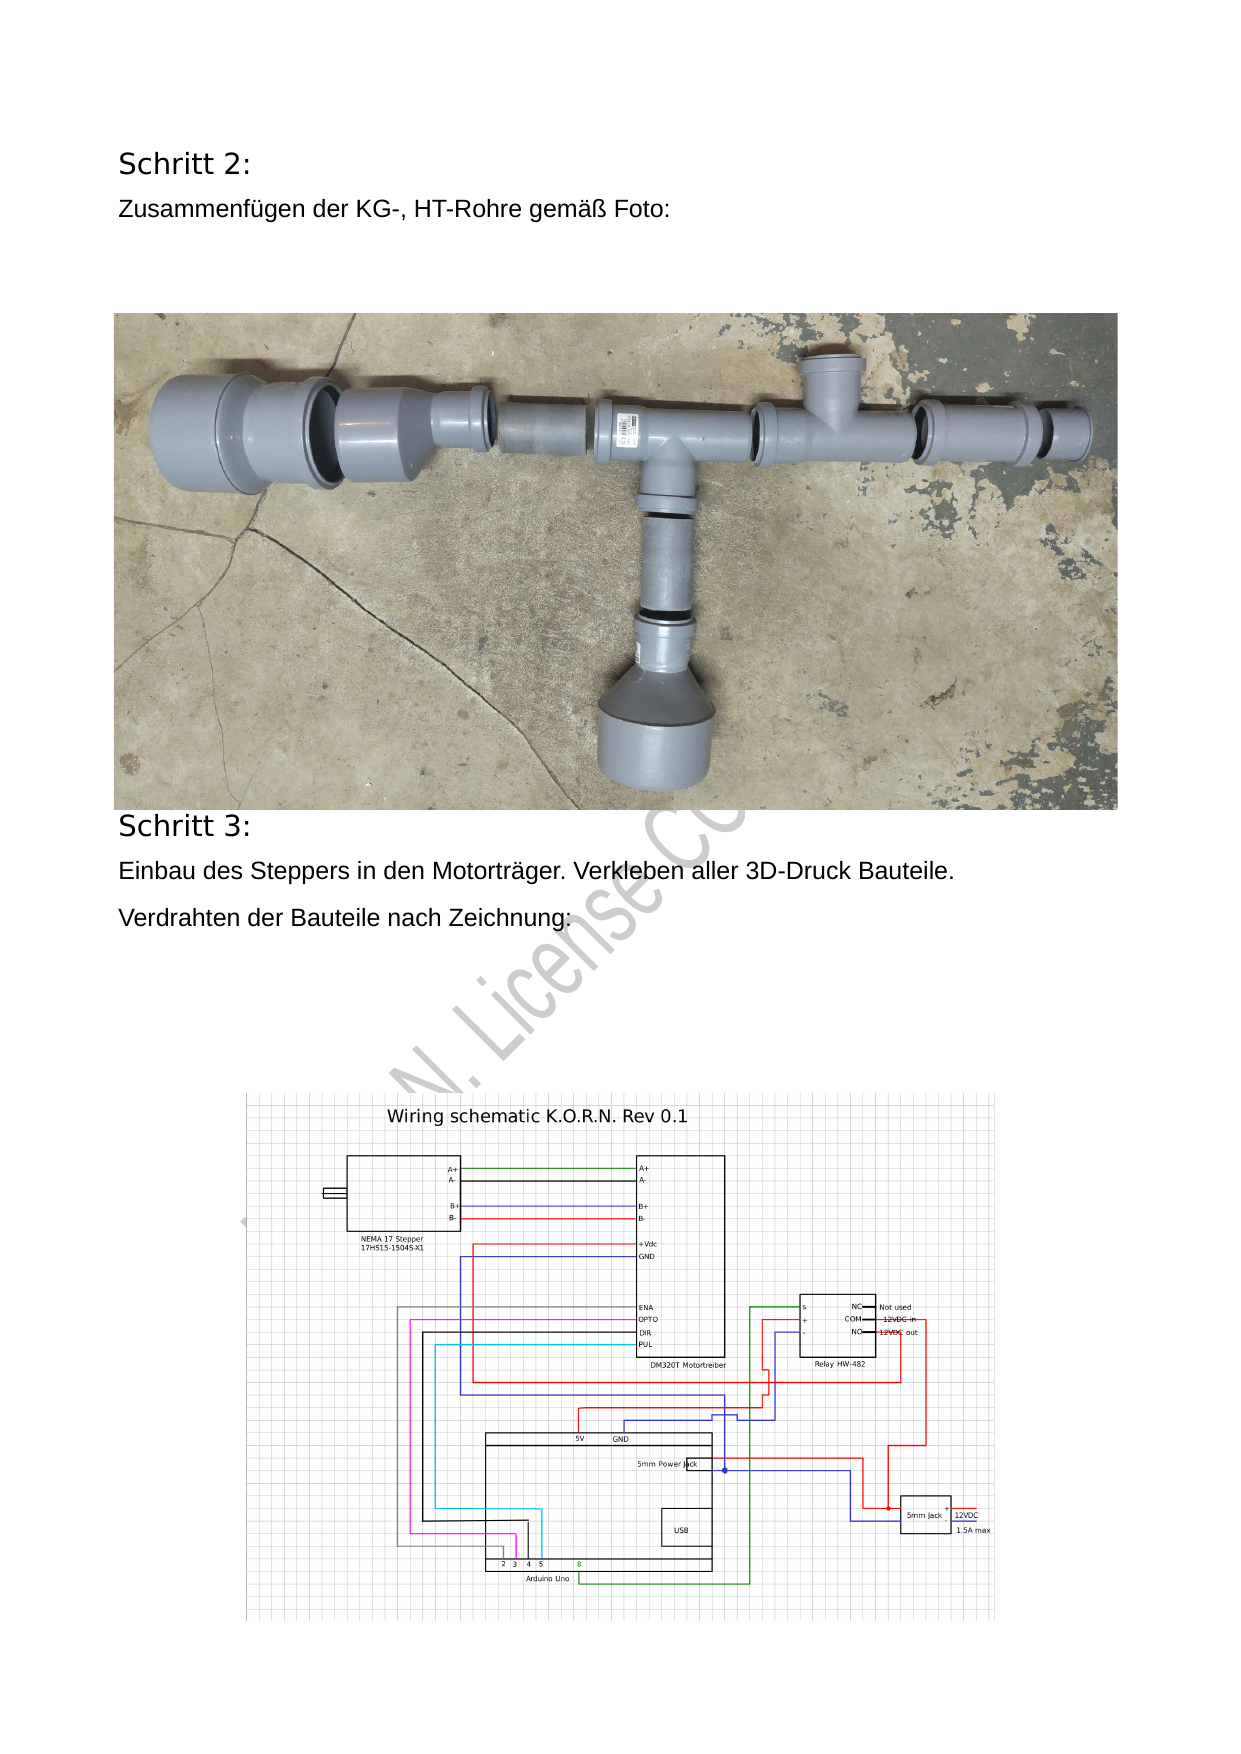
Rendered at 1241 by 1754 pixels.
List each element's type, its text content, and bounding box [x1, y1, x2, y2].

text [593, 903, 1122, 932]
text Verdrahten der Bauteile nach Zeichnung: [118, 903, 629, 932]
subtitle Schritt 2: [118, 148, 1122, 182]
text Einbau des Steppers in den Motorträger. Verkleben aller 3D-Druck Bauteile. [118, 856, 1122, 884]
subtitle Schritt 3: [118, 810, 652, 843]
subtitle [653, 338, 1122, 843]
text Zusammenfügen der KG-, HT-Rohre gemäß Foto: [118, 194, 1122, 223]
picture [246, 1093, 995, 1621]
picture [113, 313, 1118, 810]
